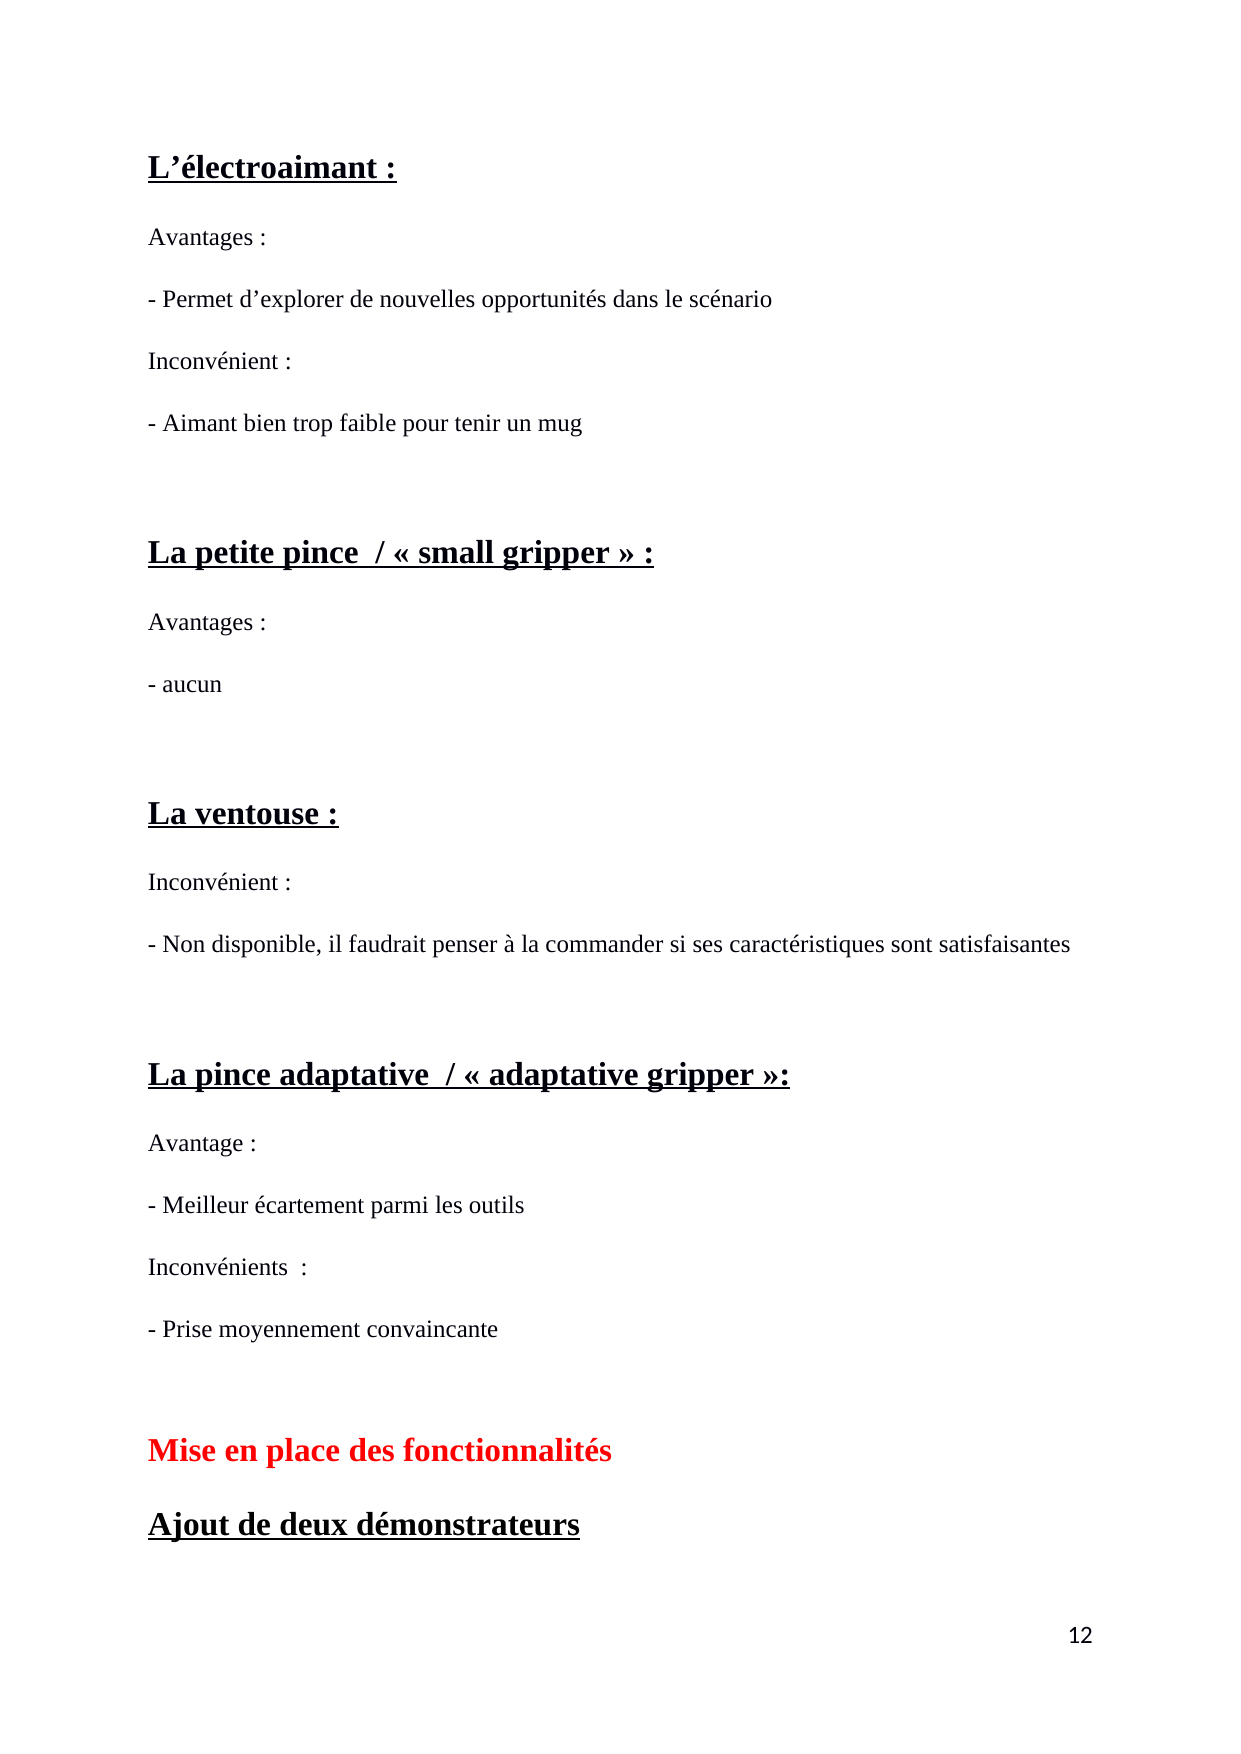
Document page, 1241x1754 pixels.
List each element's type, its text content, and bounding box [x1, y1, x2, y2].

text - Permet d’explorer de nouvelles opportunités dans le scénario [148, 284, 1092, 313]
text - aucun [148, 669, 1092, 698]
text Inconvénient : [148, 346, 1092, 375]
text Inconvénients : [148, 1252, 1092, 1281]
text La pince adaptative / « adaptative gripper »: [148, 1054, 1092, 1092]
text Avantages : [148, 607, 1092, 636]
text La petite pince / « small gripper » : [148, 532, 1092, 571]
text Avantages : [148, 222, 1092, 251]
text L’électroaimant : [148, 148, 1092, 186]
text - Meilleur écartement parmi les outils [148, 1190, 1092, 1219]
text La ventouse : [148, 793, 1092, 831]
text Mise en place des fonctionnalités [148, 1430, 1092, 1468]
text - Non disponible, il faudrait penser à la commander si ses caractéristiques sont satisfaisantes [148, 929, 1092, 958]
text Avantage : [148, 1128, 1092, 1157]
text - Aimant bien trop faible pour tenir un mug [148, 408, 1092, 437]
text Inconvénient : [148, 867, 1092, 896]
text - Prise moyennement convaincante [148, 1314, 1092, 1343]
text Ajout de deux démonstrateurs [148, 1504, 1092, 1543]
